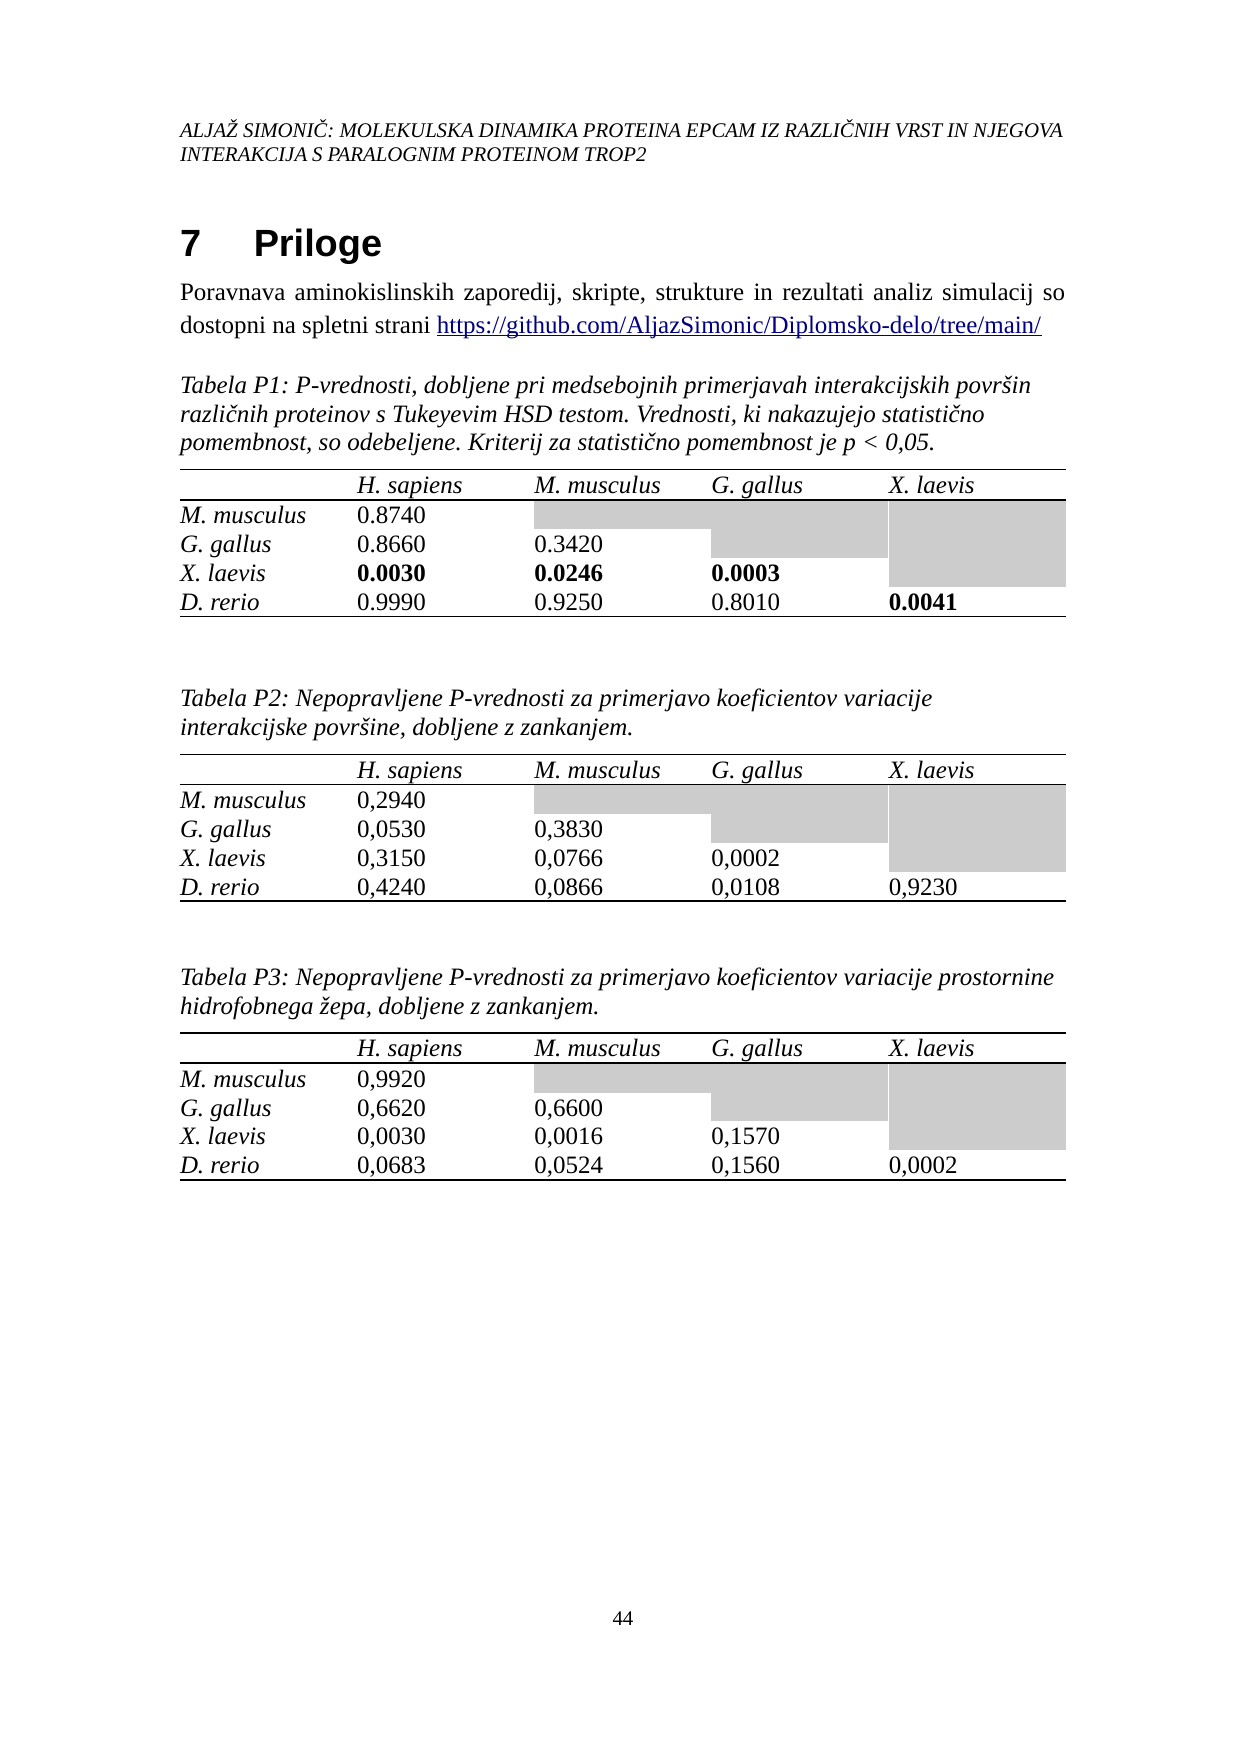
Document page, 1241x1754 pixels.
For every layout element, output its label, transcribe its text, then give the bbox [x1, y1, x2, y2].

table_header H. sapiens [357, 755, 534, 784]
table_cell 0,0524 [534, 1150, 711, 1179]
table_header [180, 755, 357, 784]
table_header H. sapiens [357, 1034, 534, 1062]
table_cell 0,1560 [711, 1150, 888, 1179]
table_cell 0,0683 [357, 1150, 534, 1179]
table_cell 0,4240 [357, 872, 534, 900]
table_cell 0,0030 [357, 558, 534, 587]
table_cell 0,8740 [357, 501, 534, 529]
table_header M. musculus [534, 755, 711, 784]
text Tabela P1: P-vrednosti, dobljene pri medsebojnih primerjavah interakcijskih površin različnih proteinov s Tukeyevim HSD testom. Vrednosti, ki nakazujejo statistično pomembnost, so odebeljene. Kriterij za statistično pomembnost je p < 0,05. [180, 370, 1066, 456]
table_cell 0,6600 [534, 1093, 711, 1121]
table_cell X. laevis [180, 558, 357, 587]
table_header X. laevis [889, 1034, 1066, 1062]
table_cell 0,3830 [534, 814, 711, 843]
table_cell D. rerio [180, 1150, 357, 1179]
table_header G. gallus [711, 470, 888, 499]
table_cell 0,9250 [534, 587, 711, 616]
table_header [180, 470, 357, 499]
table_cell 0,0866 [534, 872, 711, 900]
table_cell M. musculus [180, 785, 357, 814]
table_cell 0,0002 [889, 1150, 1066, 1179]
table_cell 0,2940 [357, 785, 534, 814]
table_cell [889, 814, 1066, 843]
table_cell [889, 1064, 1066, 1093]
table_cell G. gallus [180, 814, 357, 843]
table_cell 0,8660 [357, 529, 534, 558]
table_cell 0,9230 [889, 872, 1066, 900]
table_cell [889, 501, 1066, 529]
table_cell 0,9920 [357, 1064, 534, 1093]
table_cell [889, 529, 1066, 558]
text Tabela P2: Nepopravljene P-vrednosti za primerjavo koeficientov variacije interakcijske površine, dobljene z zankanjem. [180, 683, 1066, 741]
table_cell 0,0002 [711, 843, 888, 872]
table_cell X. laevis [180, 843, 357, 872]
table_cell 0,6620 [357, 1093, 534, 1121]
table_cell 0,8010 [711, 587, 888, 616]
table_cell 0,0003 [711, 558, 888, 587]
table_cell 0,0041 [889, 587, 1066, 616]
table_cell [534, 501, 711, 529]
table_cell [534, 1064, 711, 1093]
table_cell 0,3150 [357, 843, 534, 872]
subtitle Priloge [180, 221, 1066, 264]
table_cell [889, 1121, 1066, 1150]
table_cell [711, 814, 888, 843]
table_cell 0,0246 [534, 558, 711, 587]
table_header X. laevis [889, 470, 1066, 499]
table_header M. musculus [534, 1034, 711, 1062]
table_cell [889, 1093, 1066, 1121]
table_cell [711, 501, 888, 529]
table_cell 0,0530 [357, 814, 534, 843]
table_cell [711, 1093, 888, 1121]
table_cell 0,0766 [534, 843, 711, 872]
table_header G. gallus [711, 755, 888, 784]
table_cell 0,9990 [357, 587, 534, 616]
table_cell 0,1570 [711, 1121, 888, 1150]
table_cell X. laevis [180, 1121, 357, 1150]
table_cell 0,0016 [534, 1121, 711, 1150]
table_cell [711, 785, 888, 814]
table_cell 0,0108 [711, 872, 888, 900]
table_header M. musculus [534, 470, 711, 499]
table_cell G. gallus [180, 1093, 357, 1121]
table_cell G. gallus [180, 529, 357, 558]
table_header [180, 1034, 357, 1062]
text Poravnava aminokislinskih zaporedij, skripte, strukture in rezultati analiz simulacij so dostopni na spletni strani https://github.com/AljazSimonic/Diplomsko-delo/tree/main/ [180, 277, 1066, 339]
table_cell [534, 785, 711, 814]
table_cell M. musculus [180, 501, 357, 529]
table_header G. gallus [711, 1034, 888, 1062]
table_cell [889, 843, 1066, 872]
table_header X. laevis [889, 755, 1066, 784]
text Tabela P3: Nepopravljene P-vrednosti za primerjavo koeficientov variacije prostornine hidrofobnega žepa, dobljene z zankanjem. [180, 962, 1066, 1019]
table_cell [889, 785, 1066, 814]
table_cell [711, 1064, 888, 1093]
table_header H. sapiens [357, 470, 534, 499]
table_cell [711, 529, 888, 558]
table_cell 0,0030 [357, 1121, 534, 1150]
table_cell D. rerio [180, 587, 357, 616]
table_cell [889, 558, 1066, 587]
table_cell D. rerio [180, 872, 357, 900]
table_cell 0,3420 [534, 529, 711, 558]
table_cell M. musculus [180, 1064, 357, 1093]
